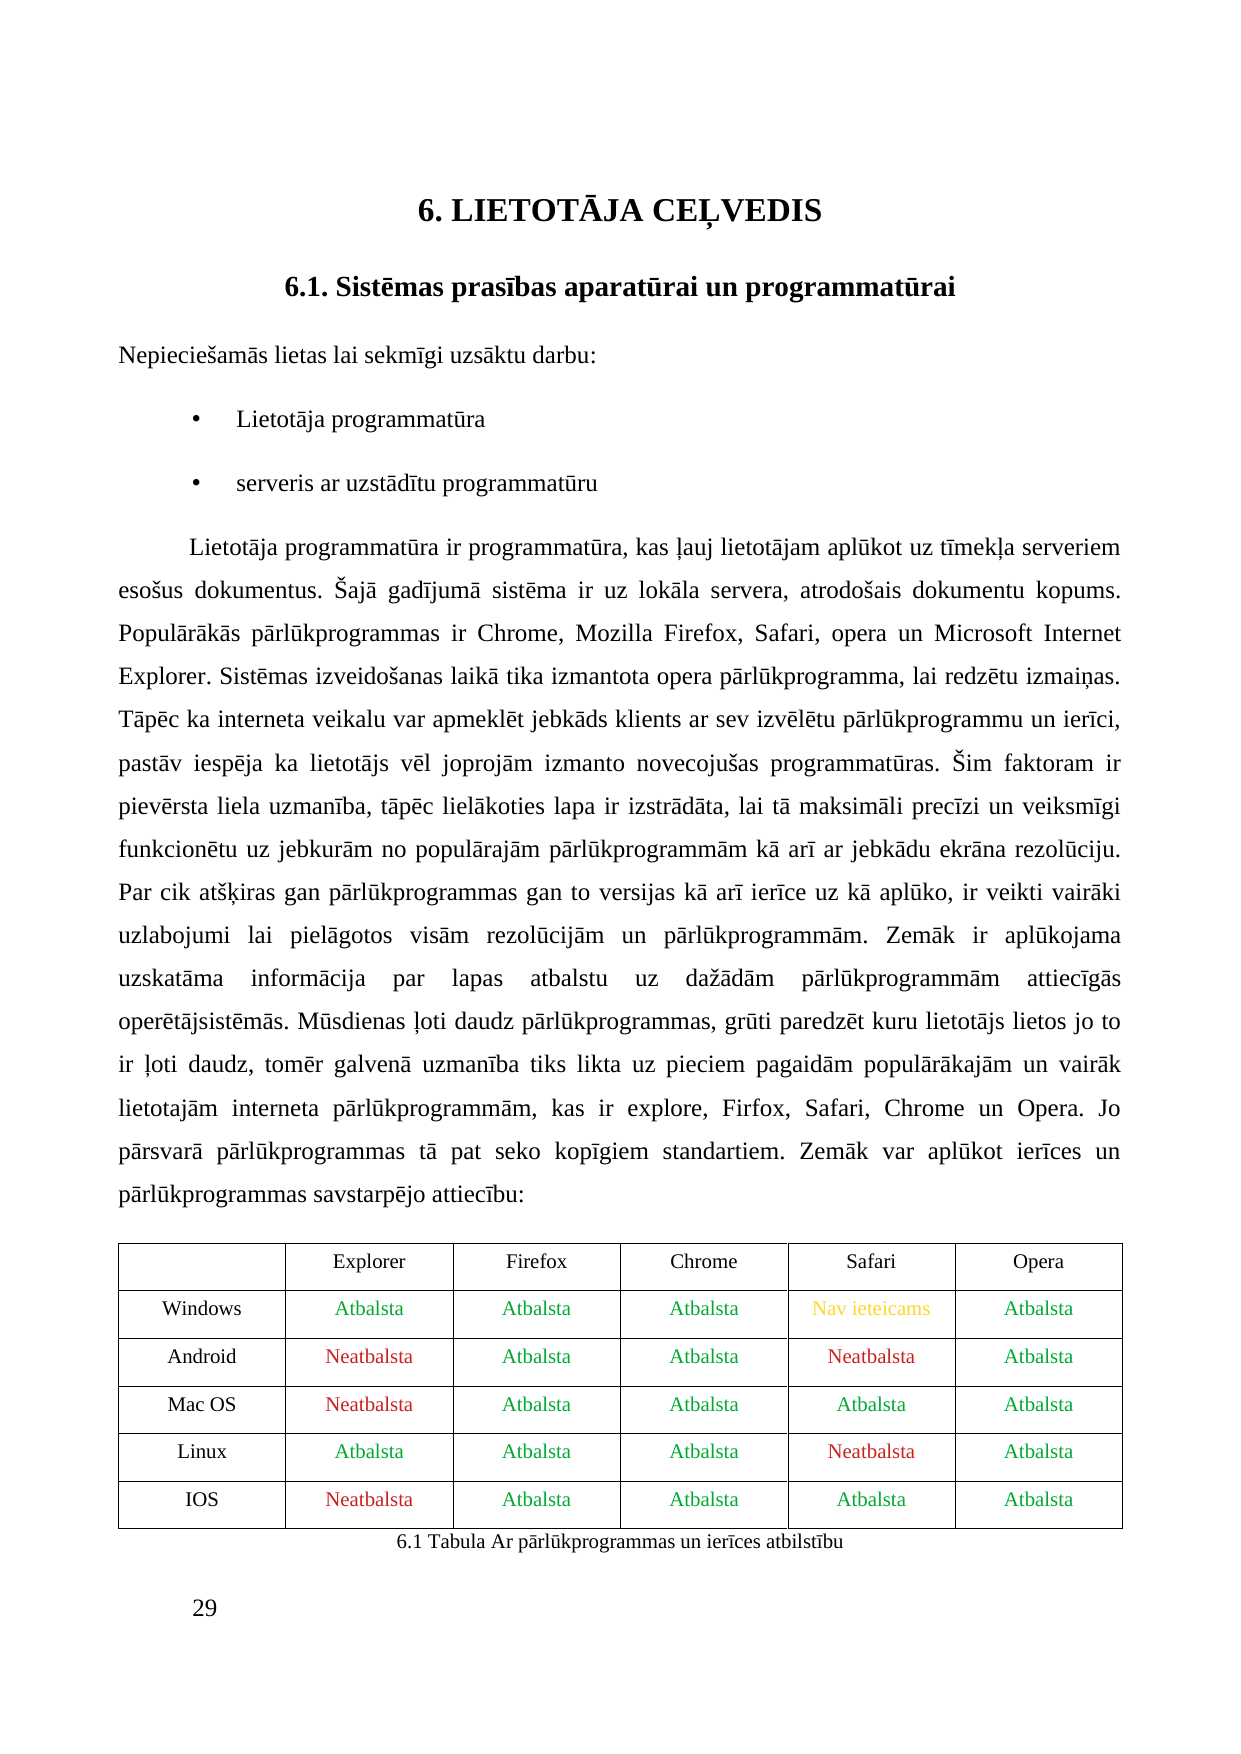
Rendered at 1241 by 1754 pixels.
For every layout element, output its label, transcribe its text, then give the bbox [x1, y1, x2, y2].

table_cell Atbalsta [621, 1339, 787, 1386]
list serveris ar uzstādītu programmatūru [118, 468, 1122, 497]
table_cell Neatbalsta [286, 1339, 453, 1386]
table_cell IOS [119, 1482, 285, 1528]
table_cell Atbalsta [621, 1291, 787, 1338]
table_cell Atbalsta [621, 1387, 787, 1433]
table_cell Atbalsta [454, 1387, 620, 1433]
table_cell Atbalsta [621, 1482, 787, 1528]
text 6. LIETOTĀJA CEĻVEDIS [118, 191, 1122, 229]
text Nepieciešamās lietas lai sekmīgi uzsāktu darbu: [118, 340, 1122, 369]
table_cell Neatbalsta [789, 1434, 955, 1481]
table_cell Android [119, 1339, 285, 1386]
table_cell Neatbalsta [286, 1482, 453, 1528]
table_cell Atbalsta [454, 1339, 620, 1386]
table_cell Mac OS [119, 1387, 285, 1433]
table_cell Atbalsta [454, 1434, 620, 1481]
table_header Explorer [286, 1244, 453, 1290]
table_header Firefox [454, 1244, 620, 1290]
table_header Chrome [621, 1244, 787, 1290]
table_cell Neatbalsta [286, 1387, 453, 1433]
table_header Opera [956, 1244, 1122, 1290]
table_cell Atbalsta [956, 1339, 1122, 1386]
text Lietotāja programmatūra ir programmatūra, kas ļauj lietotājam aplūkot uz tīmekļa serveriem esošus dokumentus. Šajā gadījumā sistēma ir uz lokāla servera, atrodošais dokumentu kopums. Populārākās pārlūkprogrammas ir Chrome, Mozilla Firefox, Safari, opera un Microsoft Internet Explorer. Sistēmas izveidošanas laikā tika izmantota opera pārlūkprogramma, lai redzētu izmaiņas. Tāpēc ka interneta veikalu var apmeklēt jebkāds klients ar sev izvēlētu pārlūkprogrammu un ierīci, pastāv iespēja ka lietotājs vēl joprojām izmanto novecojušas programmatūras. Šim faktoram ir pievērsta liela uzmanība, tāpēc lielākoties lapa ir izstrādāta, lai tā maksimāli precīzi un veiksmīgi funkcionētu uz jebkurām no populārajām pārlūkprogrammām kā arī ar jebkādu ekrāna rezolūciju. Par cik atšķiras gan pārlūkprogrammas gan to versijas kā arī ierīce uz kā aplūko, ir veikti vairāki uzlabojumi lai pielāgotos visām rezolūcijām un pārlūkprogrammām. Zemāk ir aplūkojama uzskatāma informācija par lapas atbalstu uz dažādām pārlūkprogrammām attiecīgās operētājsistēmās. Mūsdienas ļoti daudz pārlūkprogrammas, grūti paredzēt kuru lietotājs lietos jo to ir ļoti daudz, tomēr galvenā uzmanība tiks likta uz pieciem pagaidām populārākajām un vairāk lietotajām interneta pārlūkprogrammām, kas ir explore, Firfox, Safari, Chrome un Opera. Jo pārsvarā pārlūkprogrammas tā pat seko kopīgiem standartiem. Zemāk var aplūkot ierīces un pārlūkprogrammas savstarpējo attiecību: [118, 532, 1122, 1208]
table_cell Nav ieteicams [789, 1291, 955, 1338]
text 6.1. Sistēmas prasības aparatūrai un programmatūrai [118, 269, 1122, 302]
table_cell Atbalsta [454, 1482, 620, 1528]
list Lietotāja programmatūra [118, 404, 1122, 433]
table_cell Linux [119, 1434, 285, 1481]
table_cell Atbalsta [956, 1291, 1122, 1338]
table_cell Atbalsta [286, 1291, 453, 1338]
table_cell Windows [119, 1291, 285, 1338]
table_header [119, 1244, 285, 1290]
table_cell Atbalsta [789, 1387, 955, 1433]
table_cell Atbalsta [621, 1434, 787, 1481]
table_cell Atbalsta [956, 1434, 1122, 1481]
table_header Safari [789, 1244, 955, 1290]
table_cell Atbalsta [956, 1482, 1122, 1528]
table_cell Atbalsta [286, 1434, 453, 1481]
table_cell Neatbalsta [789, 1339, 955, 1386]
table_cell Atbalsta [956, 1387, 1122, 1433]
table_cell Atbalsta [454, 1291, 620, 1338]
table_cell Atbalsta [789, 1482, 955, 1528]
text 6.1 Tabula Ar pārlūkprogrammas un ierīces atbilstību [118, 1529, 1122, 1553]
